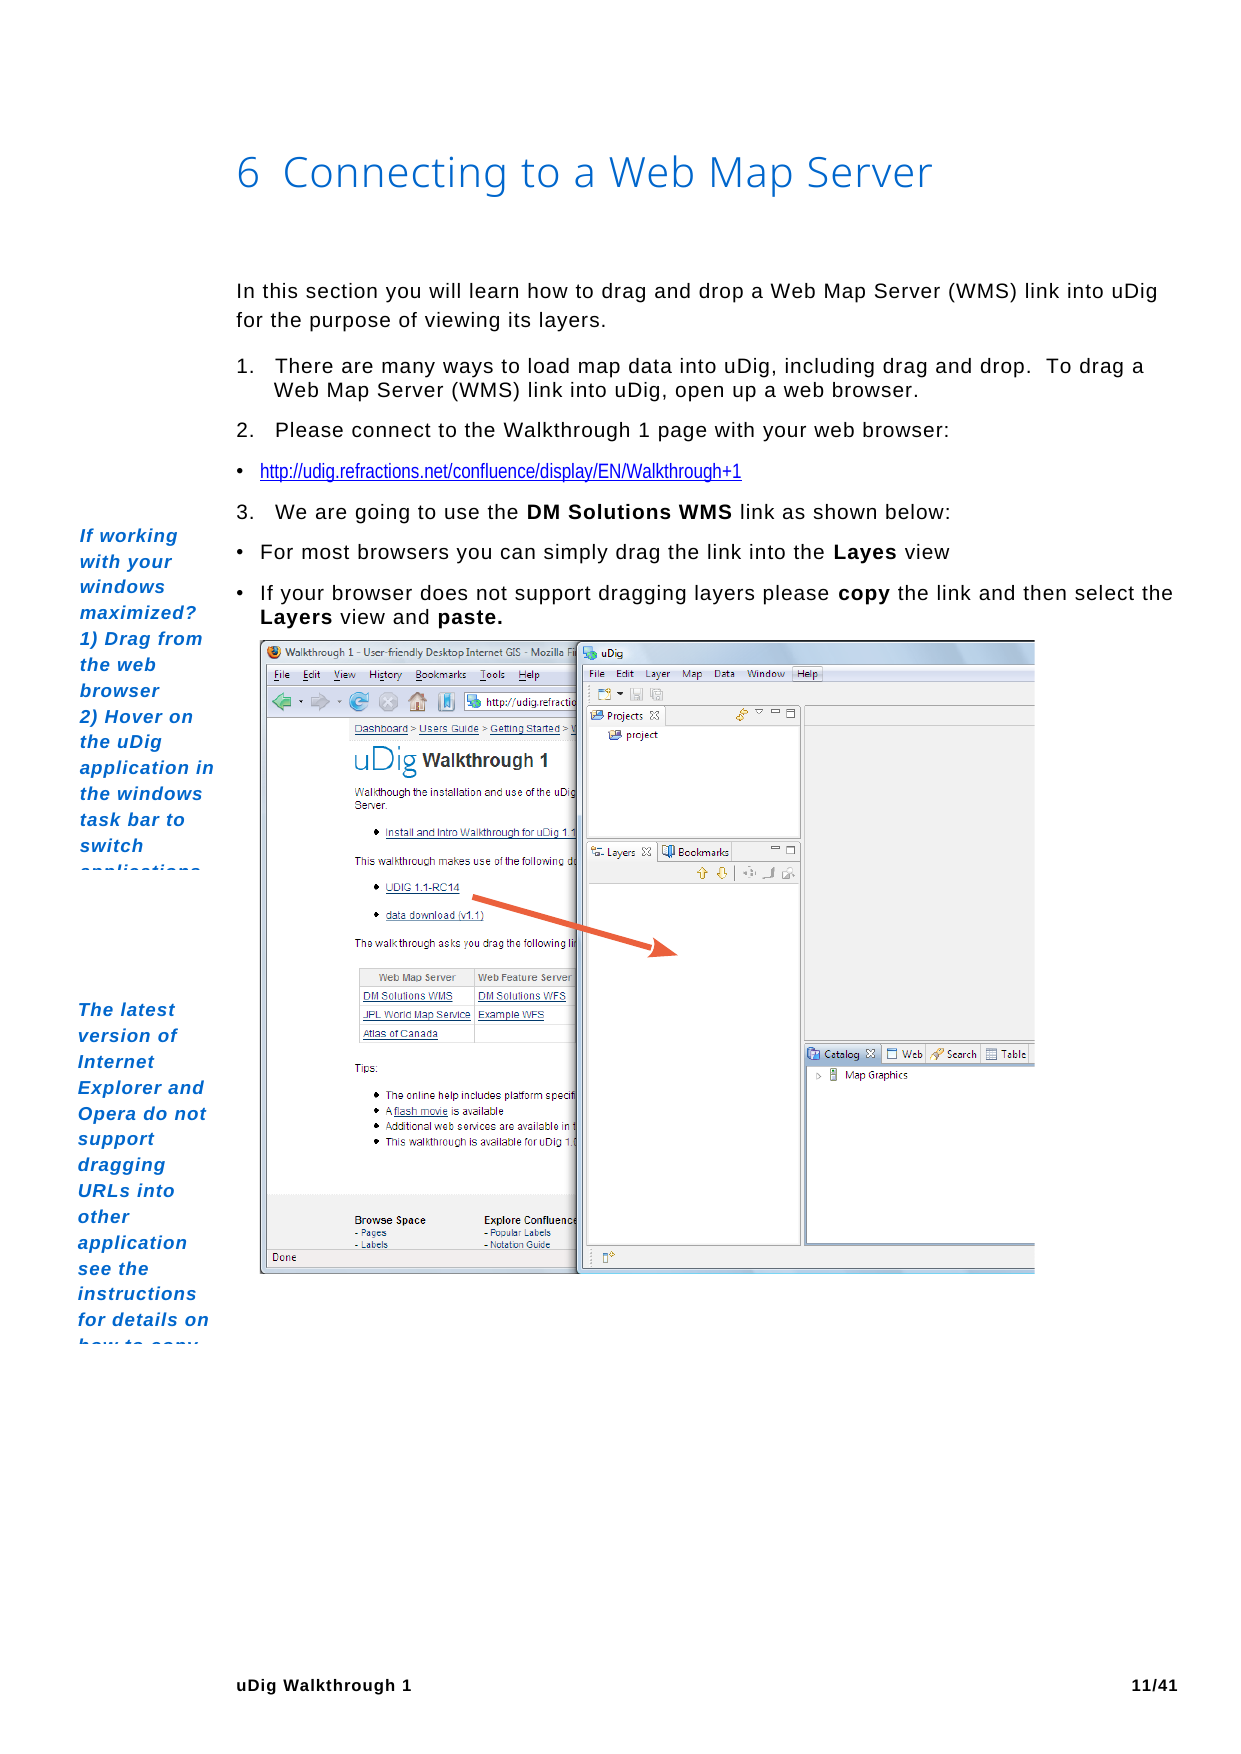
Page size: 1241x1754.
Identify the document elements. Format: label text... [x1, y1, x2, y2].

list The latest version of Internet Explorer and Opera do not support dragging URLs into other application see the instructions for details on how to copy and paste URLs. [78, 999, 217, 1344]
list If working with your windows maximized? 1) Drag from the web browser 2) Hover on the uDig application in the windows task bar to switch applications 3) Drop into the Map Editor. [79, 525, 218, 869]
list If your browser does not support dragging layers please copy the link and then select the Layers view and paste. [236, 581, 1181, 1285]
list There are many ways to load map data into uDig, including drag and drop. To drag a Web Map Server (WMS) link into uDig, open up a web browser. [236, 354, 1181, 402]
list We are going to use the DM Solutions WMS link as shown below: [236, 499, 1181, 523]
picture [259, 640, 1035, 1274]
list Please connect to the Walkthrough 1 page with your web browser: [236, 418, 1181, 442]
text In this section you will learn how to drag and drop a Web Map Server (WMS) link into uDig for the purpose of viewing its layers. [236, 279, 1181, 332]
subtitle Connecting to a Web Map Server [236, 143, 1181, 200]
list http://udig.refractions.net/confluence/display/EN/Walkthrough+1 [236, 459, 1181, 483]
list For most browsers you can simply drag the link into the Layes view [236, 540, 1181, 564]
